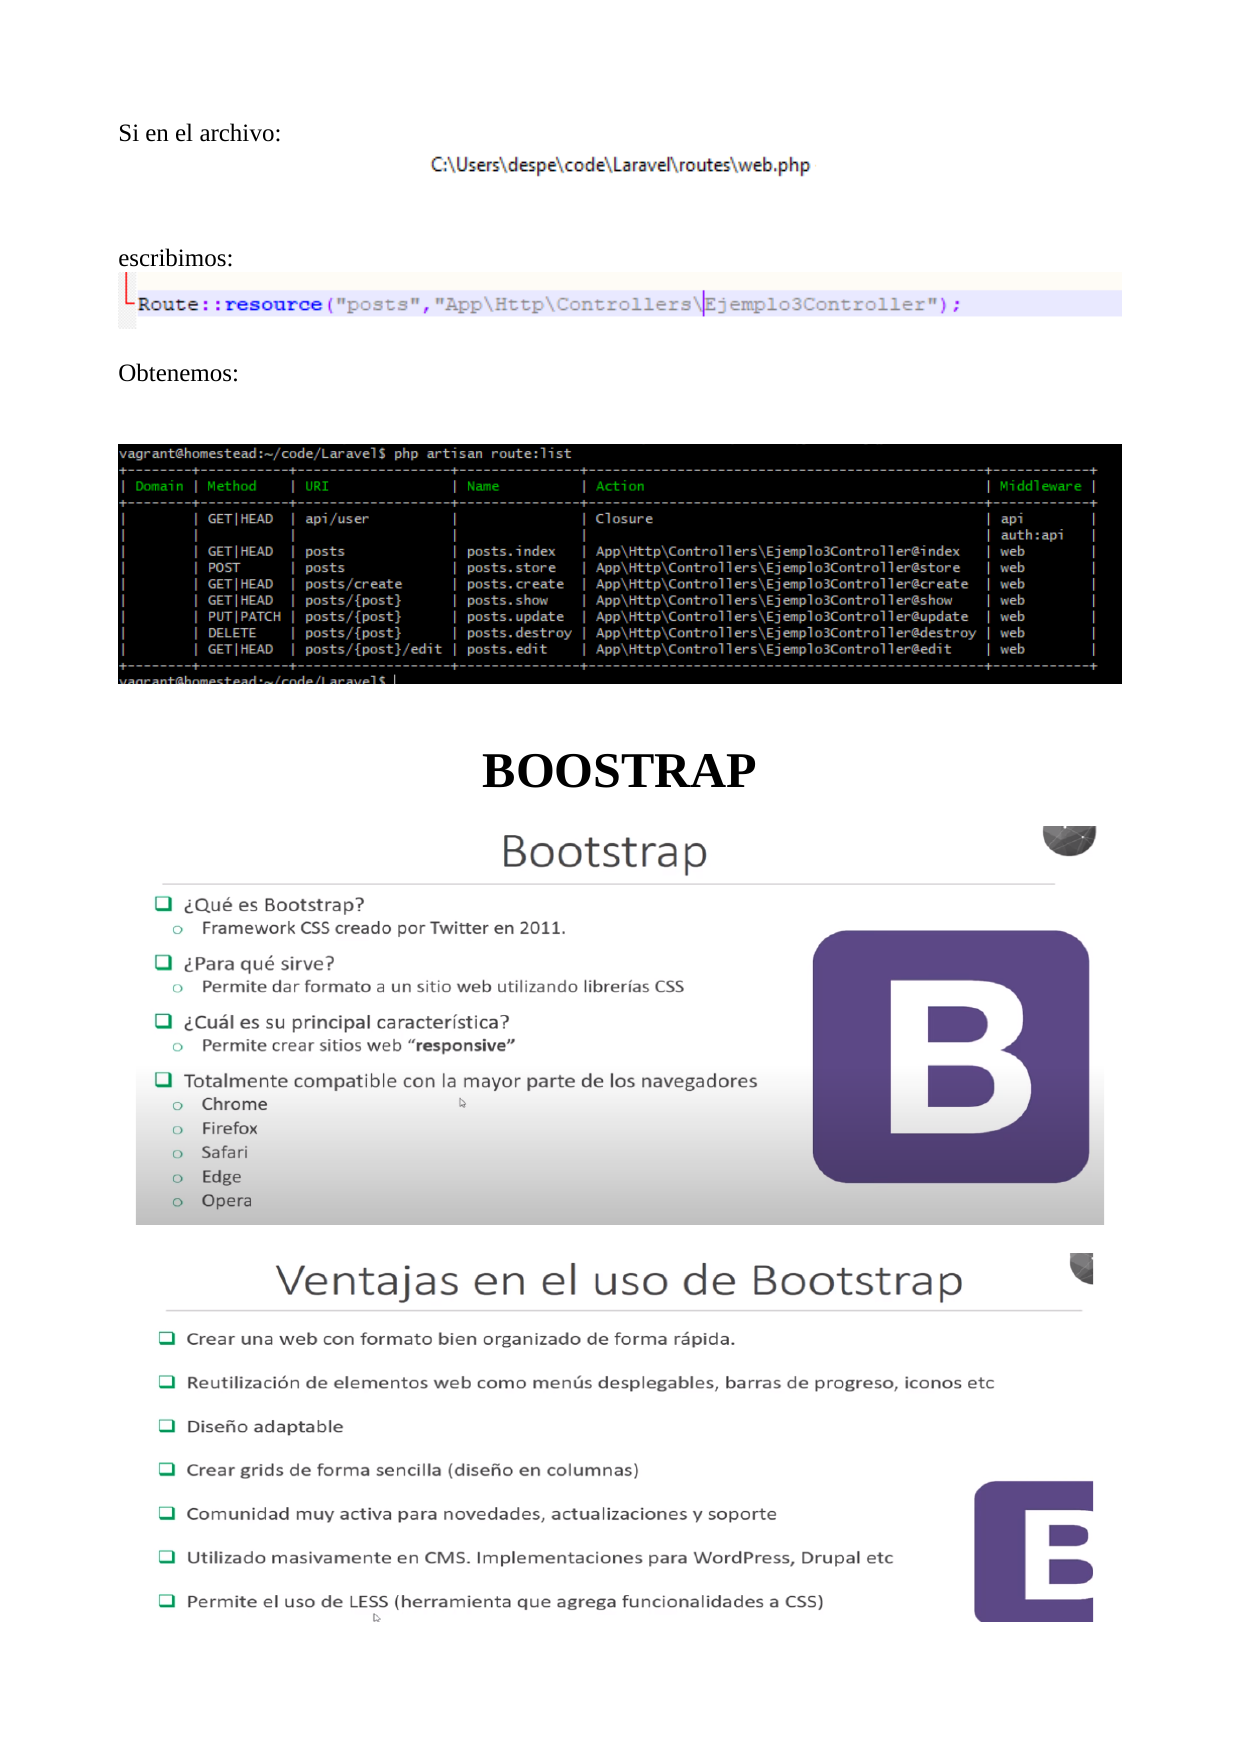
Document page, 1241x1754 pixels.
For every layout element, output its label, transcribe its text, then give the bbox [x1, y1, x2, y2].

text Si en el archivo: [118, 118, 1122, 147]
picture [135, 826, 1105, 1225]
picture [118, 272, 1122, 329]
text Obtenemos: [118, 358, 1122, 387]
picture [118, 444, 1122, 684]
picture [423, 146, 817, 186]
text BOOSTRAP [118, 741, 1122, 798]
picture [146, 1253, 1094, 1622]
text escribimos: [118, 243, 1122, 272]
